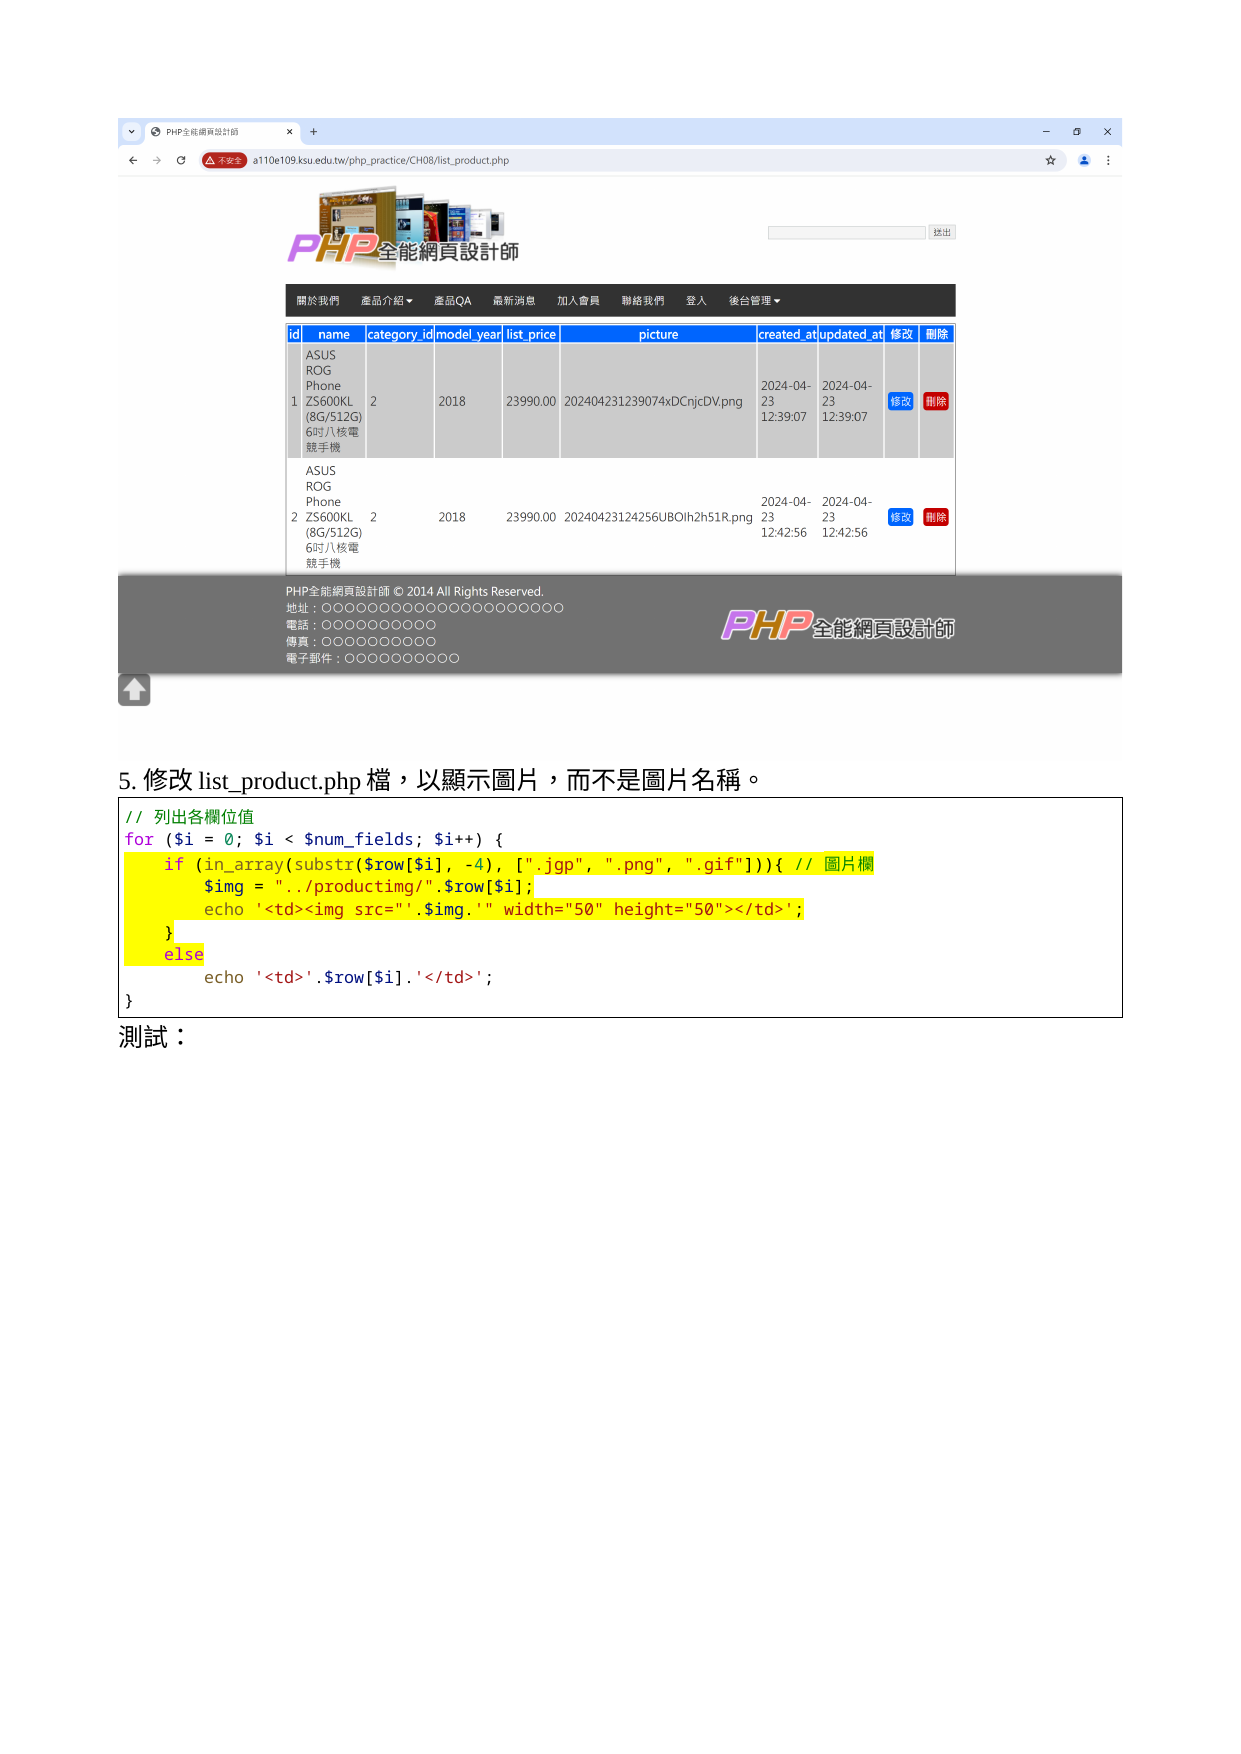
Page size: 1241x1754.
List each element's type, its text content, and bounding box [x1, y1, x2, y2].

table_header // 列出各欄位值 for ($i = 0; $i < $num_fields; $i++) { if (in_array(substr($row[$i], -4), [".jgp", ".png", ".gif"])){ // 圖片欄 $img = "../productimg/".$row[$i]; echo '<td><img src="'.$img.'" width="50" height="50"></td>'; } else echo '<td>'.$row[$i].'</td>'; } [119, 798, 1122, 1017]
text 測試： [118, 1018, 1122, 1054]
text 5. 修改list_product.php檔，以顯示圖片，而不是圖片名稱。 [118, 761, 1122, 797]
